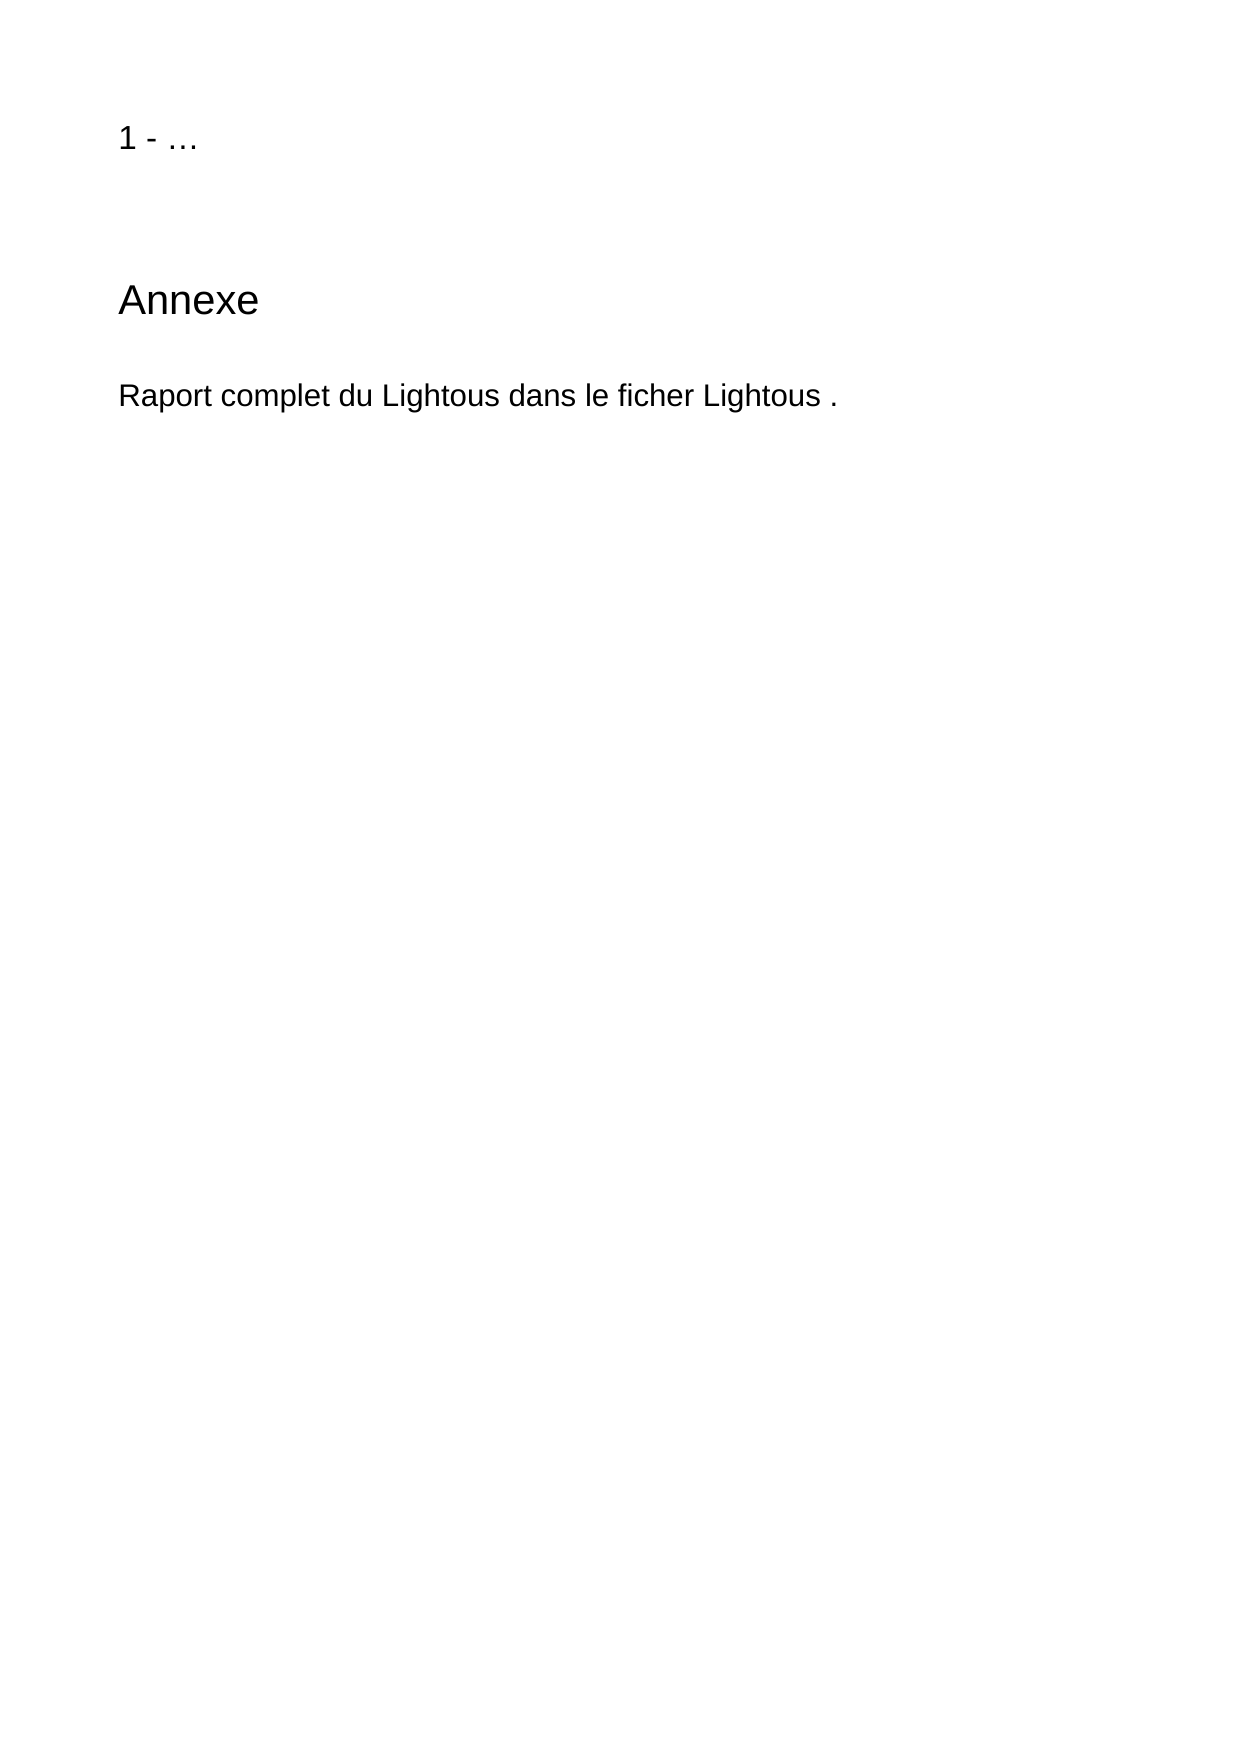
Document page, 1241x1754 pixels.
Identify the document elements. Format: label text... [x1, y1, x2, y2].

text Raport complet du Lightous dans le ficher Lightous . [118, 377, 1122, 413]
text Annexe [118, 275, 1122, 323]
text 1 - … [118, 118, 1122, 157]
